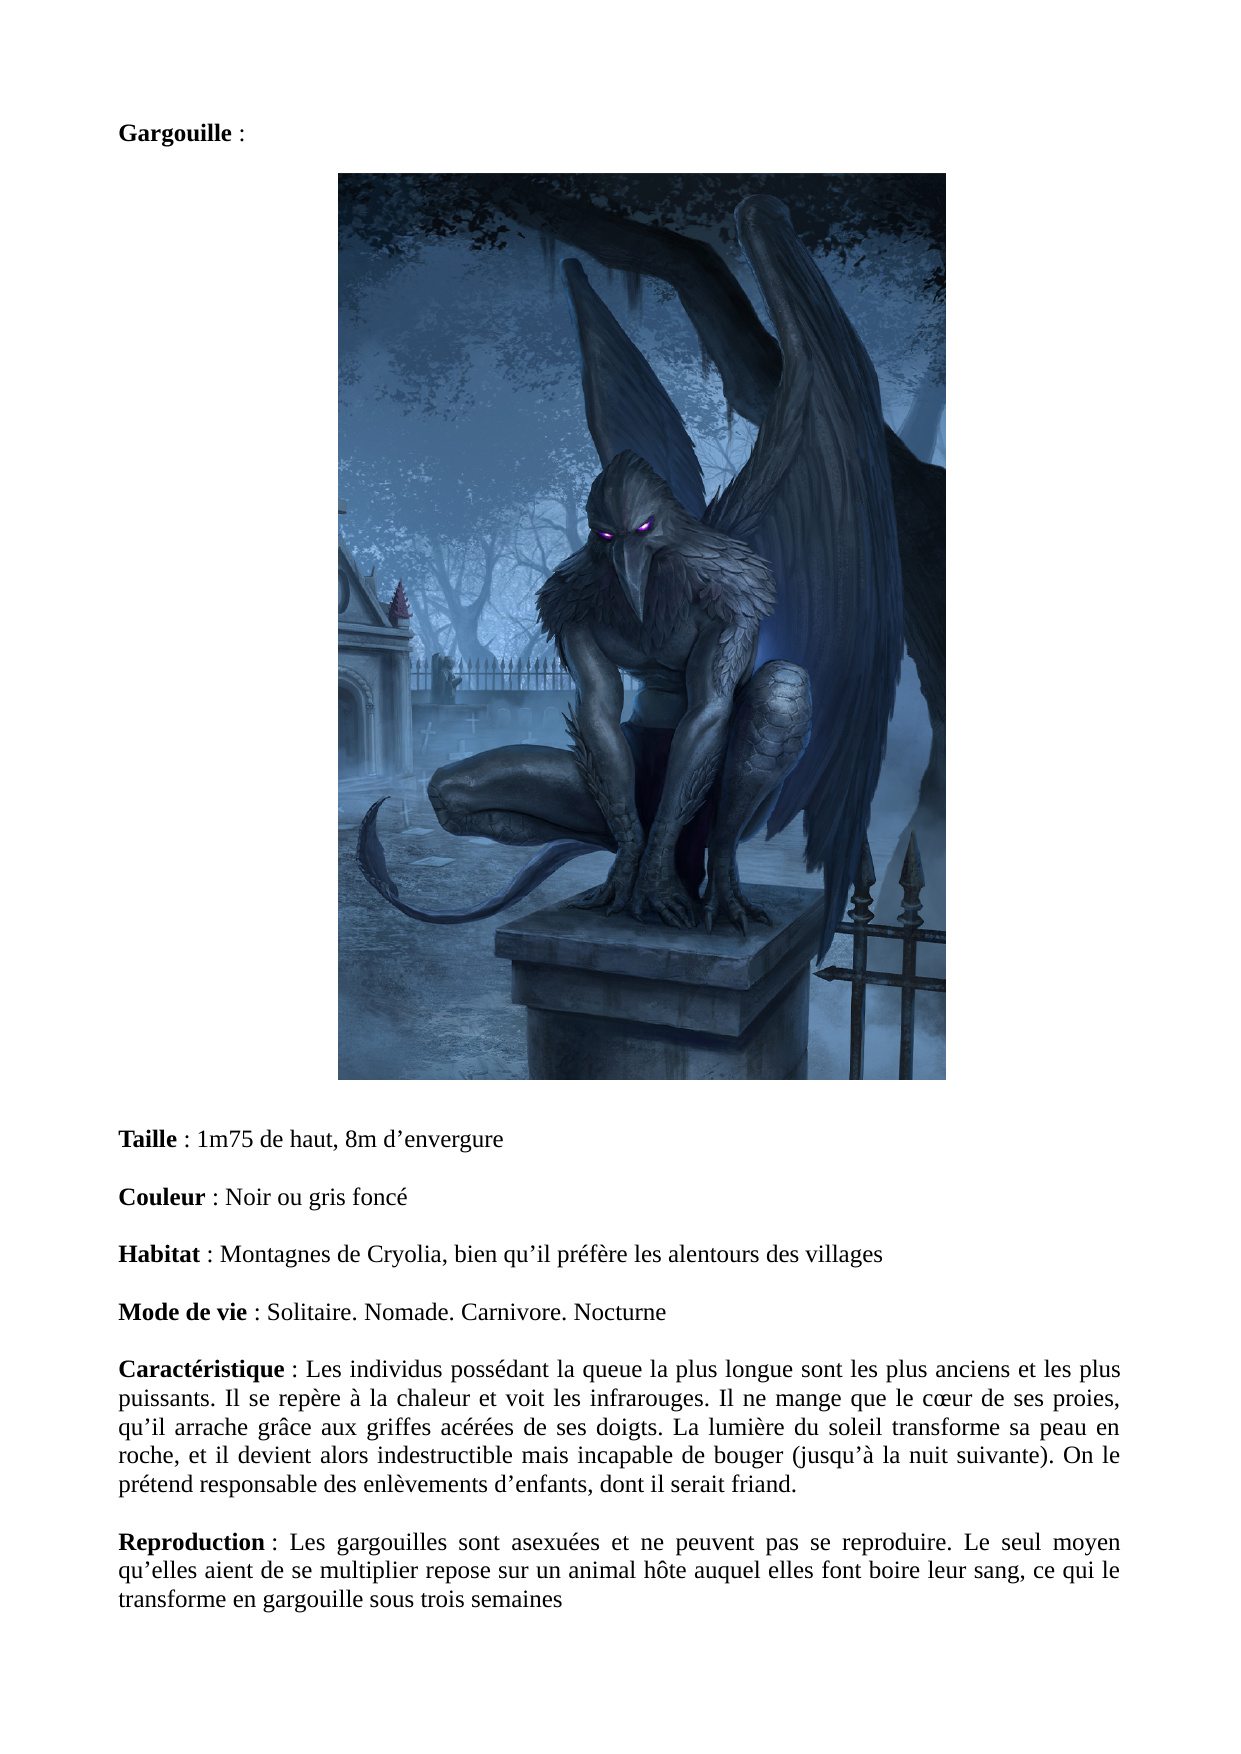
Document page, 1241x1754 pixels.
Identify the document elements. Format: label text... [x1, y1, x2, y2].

text Couleur : Noir ou gris foncé [118, 1182, 1122, 1211]
text Habitat : Montagnes de Cryolia, bien qu’il préfère les alentours des villages [118, 1239, 1122, 1268]
text Reproduction : Les gargouilles sont asexuées et ne peuvent pas se reproduire. Le seul moyen qu’elles aient de se multiplier repose sur un animal hôte auquel elles font boire leur sang, ce qui le transforme en gargouille sous trois semaines [118, 1527, 1122, 1613]
text Gargouille : [118, 118, 1122, 147]
text Taille : 1m75 de haut, 8m d’envergure [118, 1124, 1122, 1153]
text Mode de vie : Solitaire. Nomade. Carnivore. Nocturne [118, 1297, 1122, 1326]
text Caractéristique : Les individus possédant la queue la plus longue sont les plus anciens et les plus puissants. Il se repère à la chaleur et voit les infrarouges. Il ne mange que le cœur de ses proies, qu’il arrache grâce aux griffes acérées de ses doigts. La lumière du soleil transforme sa peau en roche, et il devient alors indestructible mais incapable de bouger (jusqu’à la nuit suivante). On le prétend responsable des enlèvements d’enfants, dont il serait friand. [118, 1354, 1122, 1498]
